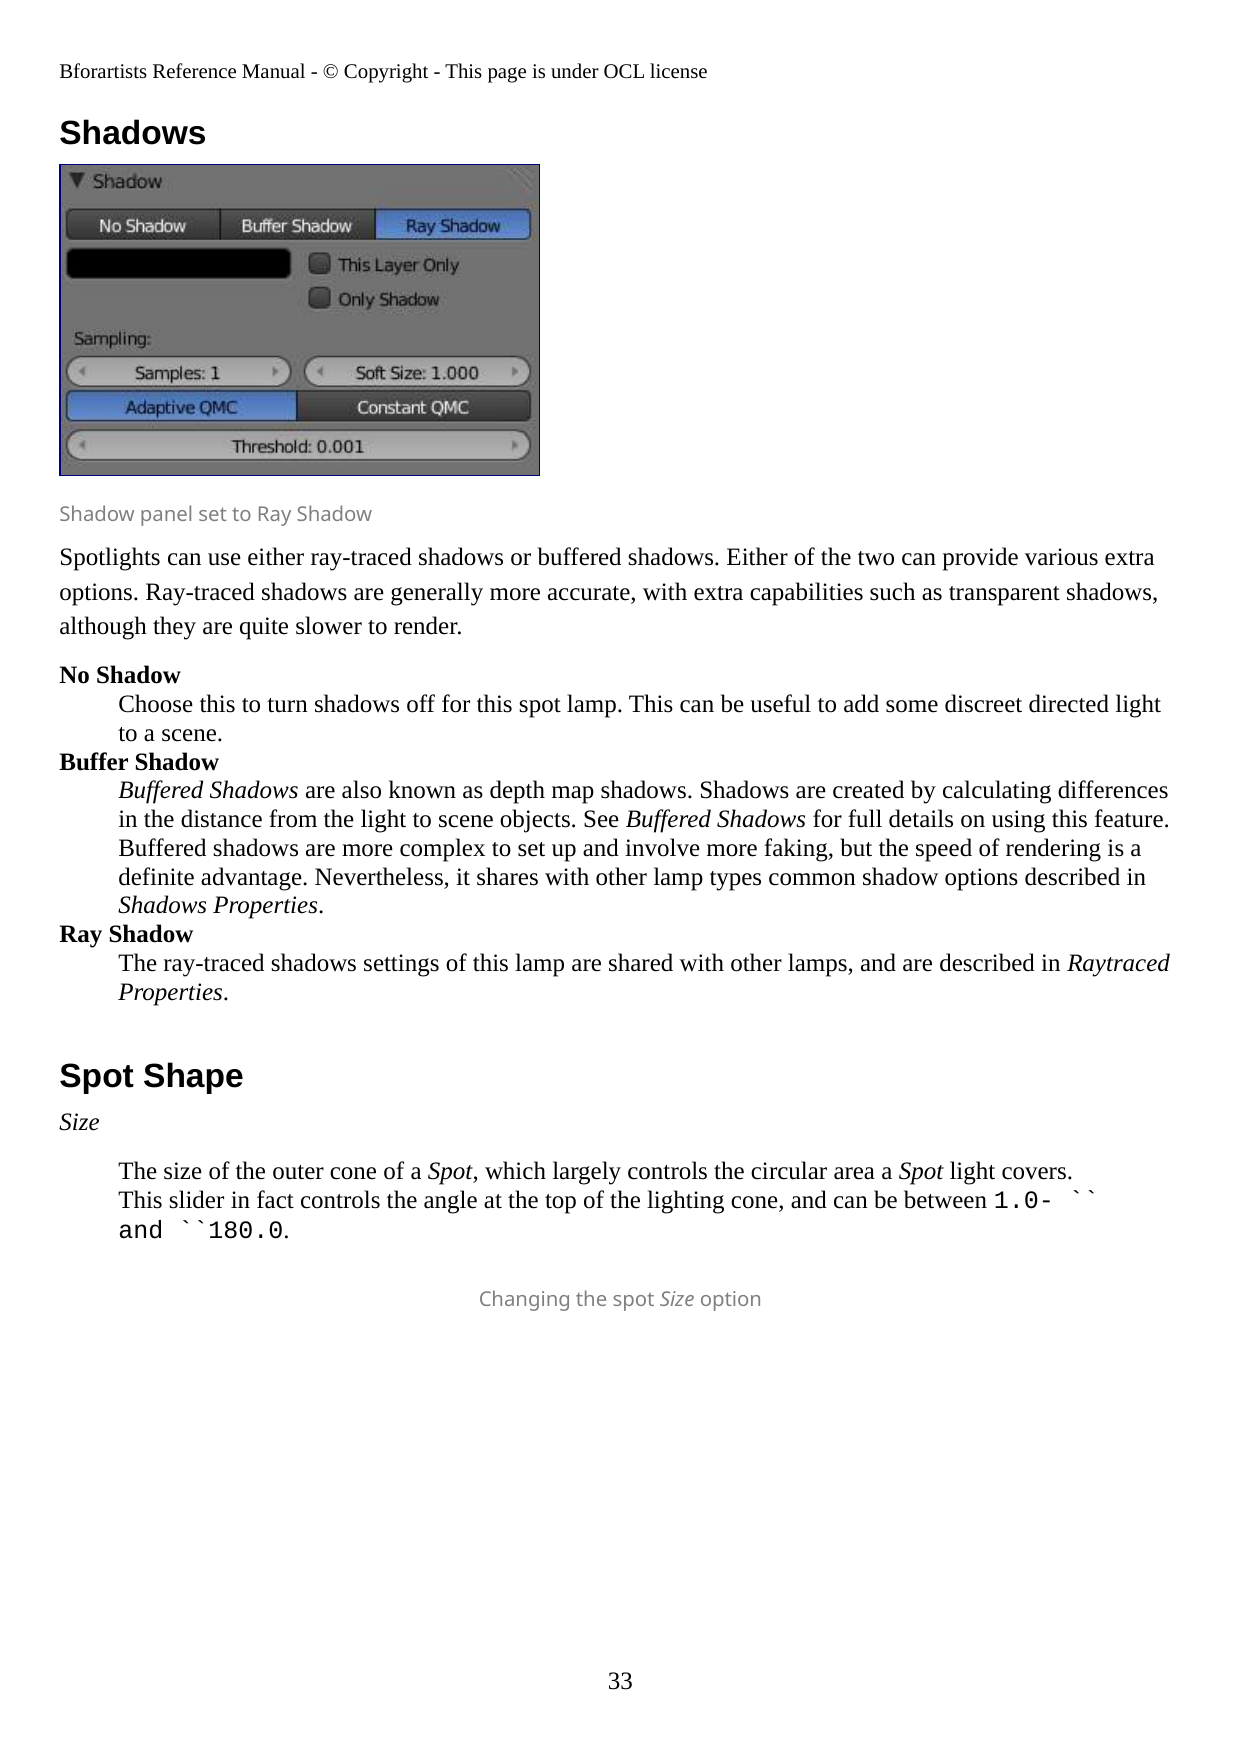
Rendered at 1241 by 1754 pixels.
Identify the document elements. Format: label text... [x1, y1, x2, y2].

subtitle Shadows [59, 113, 1181, 151]
subtitle Spot Shape [59, 1056, 1181, 1094]
subtitle Buffer Shadow [59, 747, 1181, 775]
text Shadow panel set to Ray Shadow [59, 497, 1181, 528]
text Changing the spot Size option [59, 1281, 1181, 1312]
list Choose this to turn shadows off for this spot lamp. This can be useful to add some discreet directed light to a scene. [118, 689, 1181, 747]
list Buffered Shadows are also known as depth map shadows. Shadows are created by calculating differences in the distance from the light to scene objects. See Buffered Shadows for full details on using this feature. Buffered shadows are more complex to set up and involve more faking, but the speed of rendering is a definite advantage. Nevertheless, it shares with other lamp types common shadow options described in Shadows Properties. [118, 775, 1181, 919]
text Size [59, 1107, 1181, 1136]
list The ray-traced shadows settings of this lamp are shared with other lamps, and are described in Raytraced Properties. [118, 948, 1181, 1005]
picture [61, 165, 539, 475]
text The size of the outer cone of a Spot, which largely controls the circular area a Spot light covers. This slider in fact controls the angle at the top of the lighting cone, and can be between 1.0- `` and ``180.0. [118, 1156, 1122, 1246]
subtitle No Shadow [59, 660, 1181, 689]
text Spotlights can use either ray-traced shadows or buffered shadows. Either of the two can provide various extra options. Ray-traced shadows are generally more accurate, with extra capabilities such as transparent shadows, although they are quite slower to render. [59, 542, 1181, 640]
subtitle Ray Shadow [59, 919, 1181, 948]
